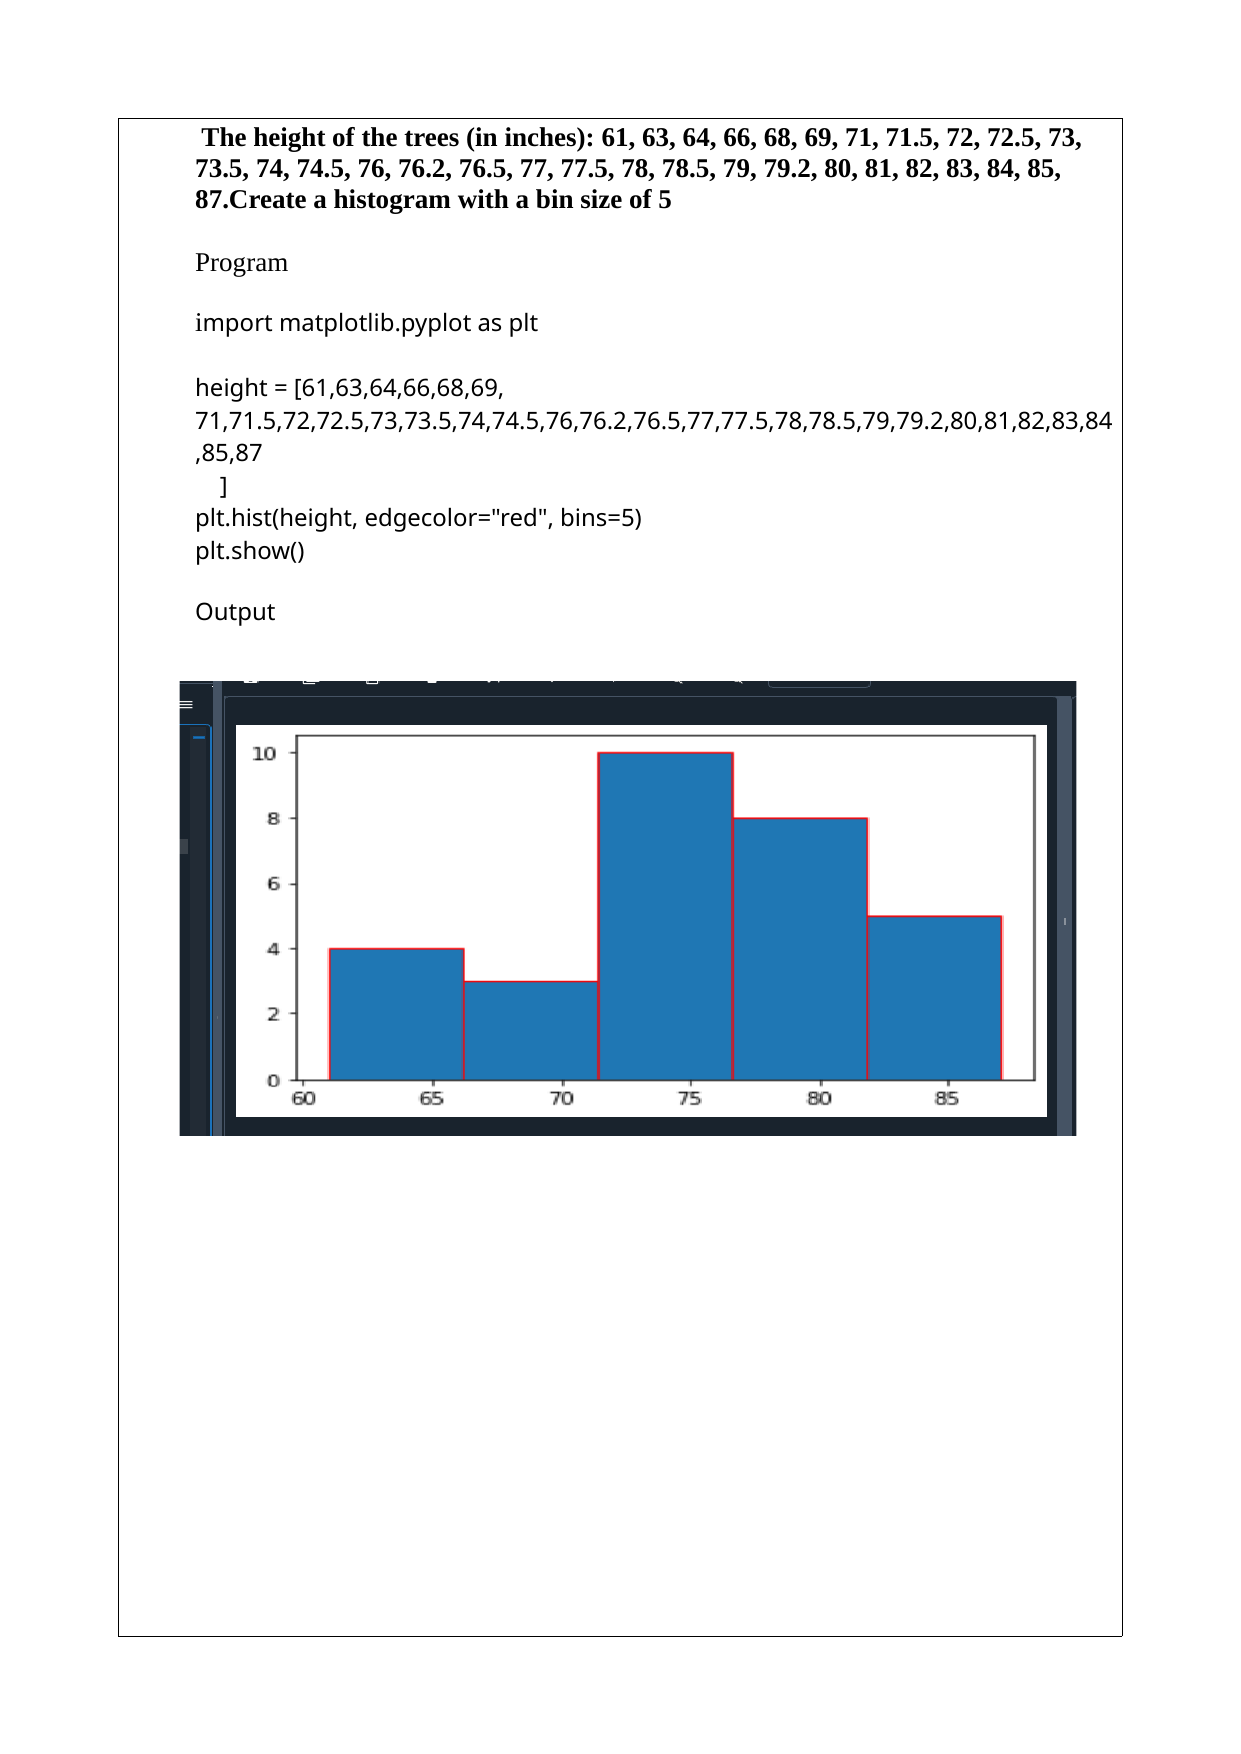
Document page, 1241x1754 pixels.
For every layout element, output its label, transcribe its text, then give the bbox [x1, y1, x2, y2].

list plt.show() [195, 534, 1119, 566]
list The height of the trees (in inches): 61, 63, 64, 66, 68, 69, 71, 71.5, 72, 72.5, 73, 73.5, 74, 74.5, 76, 76.2, 76.5, 77, 77.5, 78, 78.5, 79, 79.2, 80, 81, 82, 83, 84, 85, 87.Create a histogram with a bin size of 5 [195, 121, 1119, 214]
list 71,71.5,72,72.5,73,73.5,74,74.5,76,76.2,76.5,77,77.5,78,78.5,79,79.2,80,81,82,83,84,85,87 [195, 403, 1119, 469]
list Program [195, 246, 1119, 277]
list ] [195, 469, 1119, 501]
list height = [61,63,64,66,68,69, [195, 371, 1119, 403]
list import matplotlib.pyplot as plt [195, 306, 1119, 338]
list plt.hist(height, edgecolor="red", bins=5) [195, 501, 1119, 534]
list Output [195, 595, 1119, 628]
picture [868, 681, 1077, 1136]
